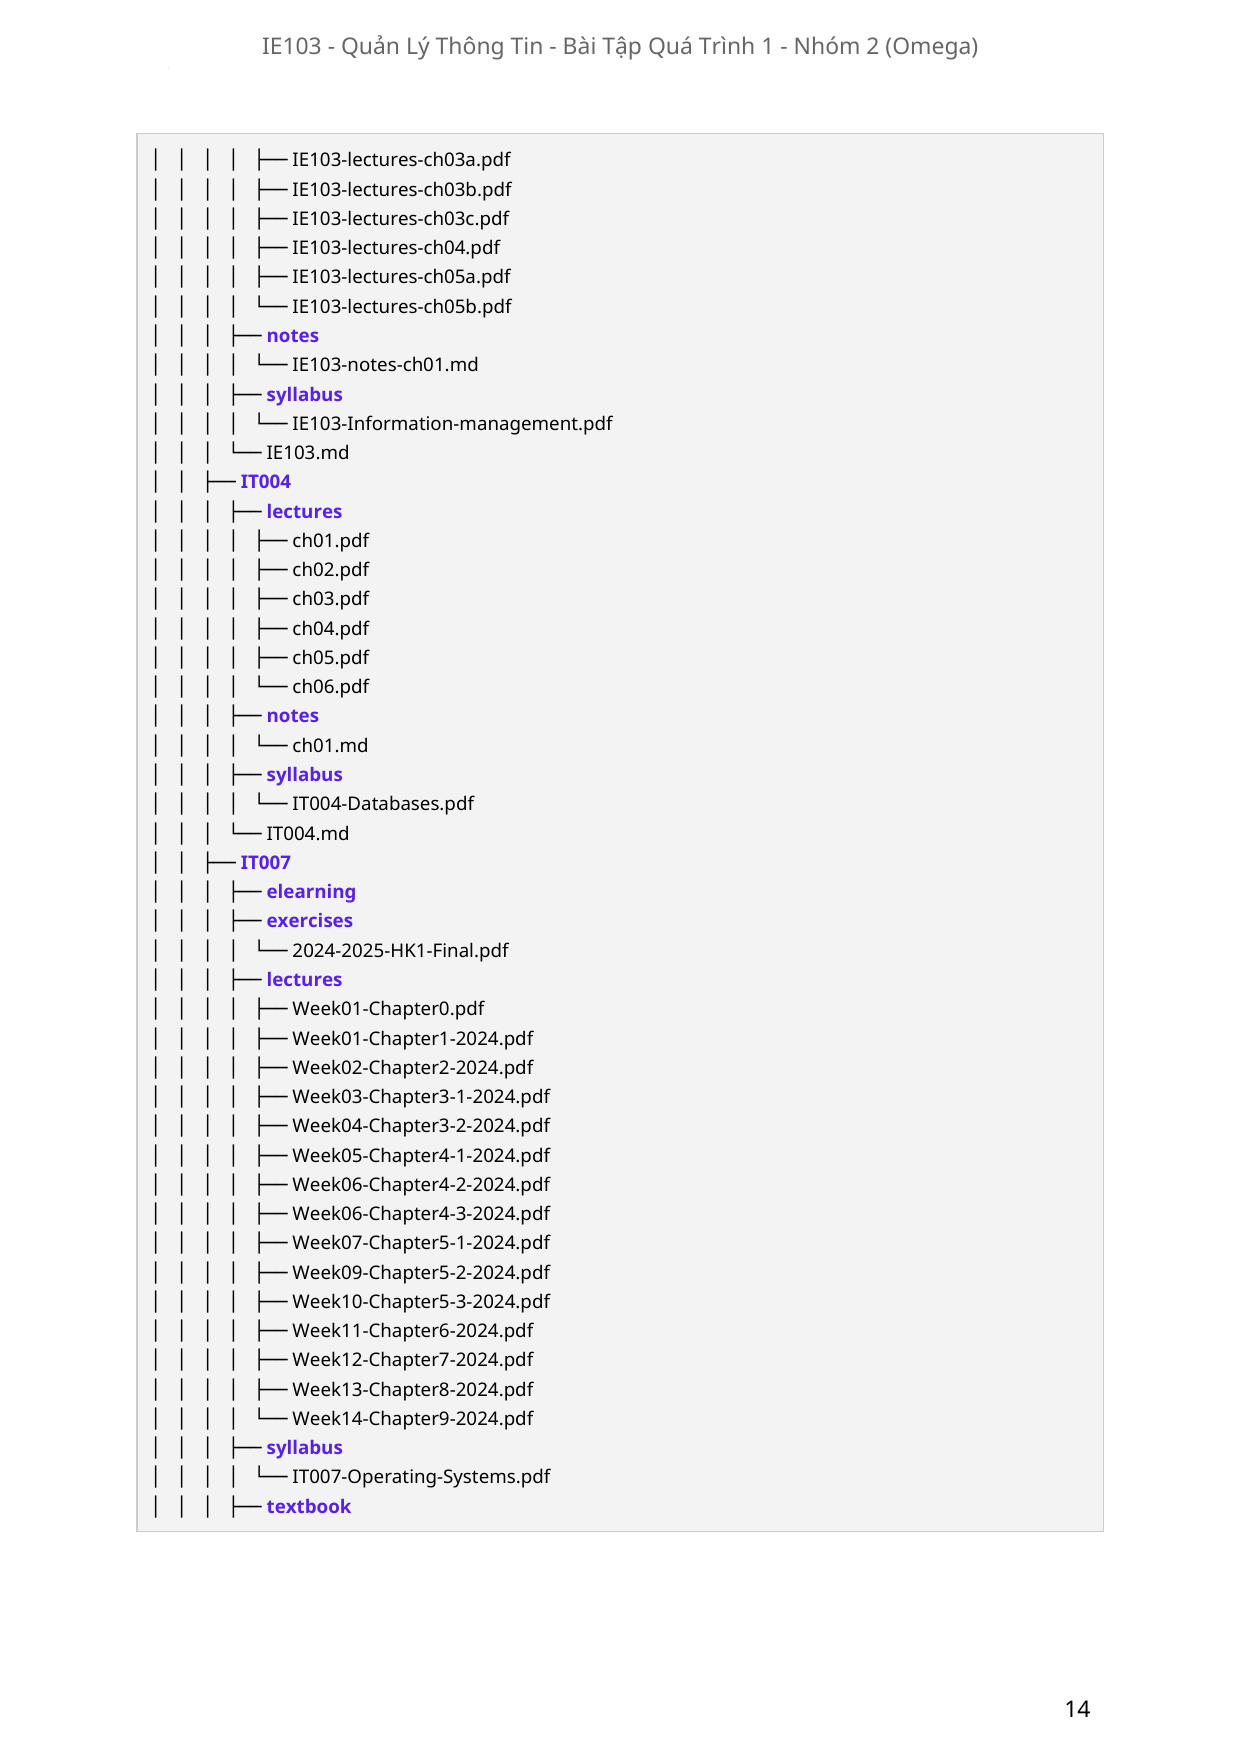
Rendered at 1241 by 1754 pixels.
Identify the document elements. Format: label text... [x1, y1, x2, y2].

text │ │ │ │ ├── Week03-Chapter3-1-2024.pdf [138, 1070, 1103, 1099]
text │ │ │ │ ├── Week10-Chapter5-3-2024.pdf [138, 1275, 1103, 1304]
text │ │ │ │ └── Week14-Chapter9-2024.pdf [138, 1392, 1103, 1421]
text │ │ │ │ ├── Week06-Chapter4-2-2024.pdf [138, 1158, 1103, 1187]
text │ │ ├── IT007 [138, 836, 1103, 865]
text │ │ │ ├── elearning [138, 865, 1103, 894]
text │ │ │ │ ├── Week02-Chapter2-2024.pdf [138, 1041, 1103, 1070]
text │ │ │ ├── lectures [138, 953, 1103, 982]
text │ │ │ │ ├── Week05-Chapter4-1-2024.pdf [138, 1128, 1103, 1158]
text │ │ │ │ └── IE103-lectures-ch05b.pdf [138, 279, 1103, 309]
text │ │ │ │ ├── IE103-lectures-ch05a.pdf [138, 250, 1103, 279]
text │ │ │ │ ├── ch03.pdf [138, 572, 1103, 601]
text │ │ │ │ ├── ch01.pdf [138, 514, 1103, 543]
text │ │ │ │ ├── IE103-lectures-ch03b.pdf [138, 162, 1103, 192]
text │ │ │ │ └── ch06.pdf [138, 660, 1103, 689]
text │ │ │ │ ├── Week01-Chapter0.pdf [138, 982, 1103, 1011]
text │ │ │ │ └── IT004-Databases.pdf [138, 777, 1103, 806]
text │ │ │ │ ├── Week09-Chapter5-2-2024.pdf [138, 1245, 1103, 1275]
text │ │ │ │ └── IE103-notes-ch01.md [138, 338, 1103, 367]
text │ │ │ │ └── ch01.md [138, 718, 1103, 748]
text │ │ │ │ ├── IE103-lectures-ch03c.pdf [138, 192, 1103, 221]
text │ │ │ │ ├── Week12-Chapter7-2024.pdf [138, 1333, 1103, 1362]
text │ │ │ │ ├── Week13-Chapter8-2024.pdf [138, 1362, 1103, 1392]
text │ │ │ │ └── 2024-2025-HK1-Final.pdf [138, 923, 1103, 953]
text │ │ │ │ ├── Week04-Chapter3-2-2024.pdf [138, 1099, 1103, 1128]
text │ │ │ │ ├── Week06-Chapter4-3-2024.pdf [138, 1187, 1103, 1216]
text │ │ │ ├── exercises [138, 894, 1103, 923]
text │ │ │ ├── syllabus [138, 748, 1103, 777]
text │ │ │ │ ├── IE103-lectures-ch04.pdf [138, 221, 1103, 250]
text │ │ │ ├── lectures [138, 484, 1103, 514]
text │ │ │ ├── syllabus [138, 367, 1103, 397]
text │ │ │ │ ├── ch02.pdf [138, 543, 1103, 572]
text │ │ │ │ ├── Week07-Chapter5-1-2024.pdf [138, 1216, 1103, 1245]
text │ │ │ │ └── IT007-Operating-Systems.pdf [138, 1450, 1103, 1479]
text │ │ │ ├── textbook [138, 1479, 1103, 1531]
text │ │ │ │ ├── Week01-Chapter1-2024.pdf [138, 1011, 1103, 1041]
text │ │ │ ├── notes [138, 309, 1103, 338]
text │ │ │ ├── notes [138, 689, 1103, 718]
text │ │ │ │ ├── IE103-lectures-ch03a.pdf [138, 134, 1103, 162]
text │ │ │ └── IE103.md [138, 426, 1103, 455]
text │ │ │ ├── syllabus [138, 1421, 1103, 1450]
text │ │ │ │ ├── ch05.pdf [138, 631, 1103, 660]
text │ │ │ │ └── IE103-Information-management.pdf [138, 397, 1103, 426]
text │ │ │ └── IT004.md [138, 806, 1103, 836]
text │ │ │ │ ├── Week11-Chapter6-2024.pdf [138, 1304, 1103, 1333]
text │ │ │ │ ├── ch04.pdf [138, 601, 1103, 631]
text │ │ ├── IT004 [138, 455, 1103, 484]
